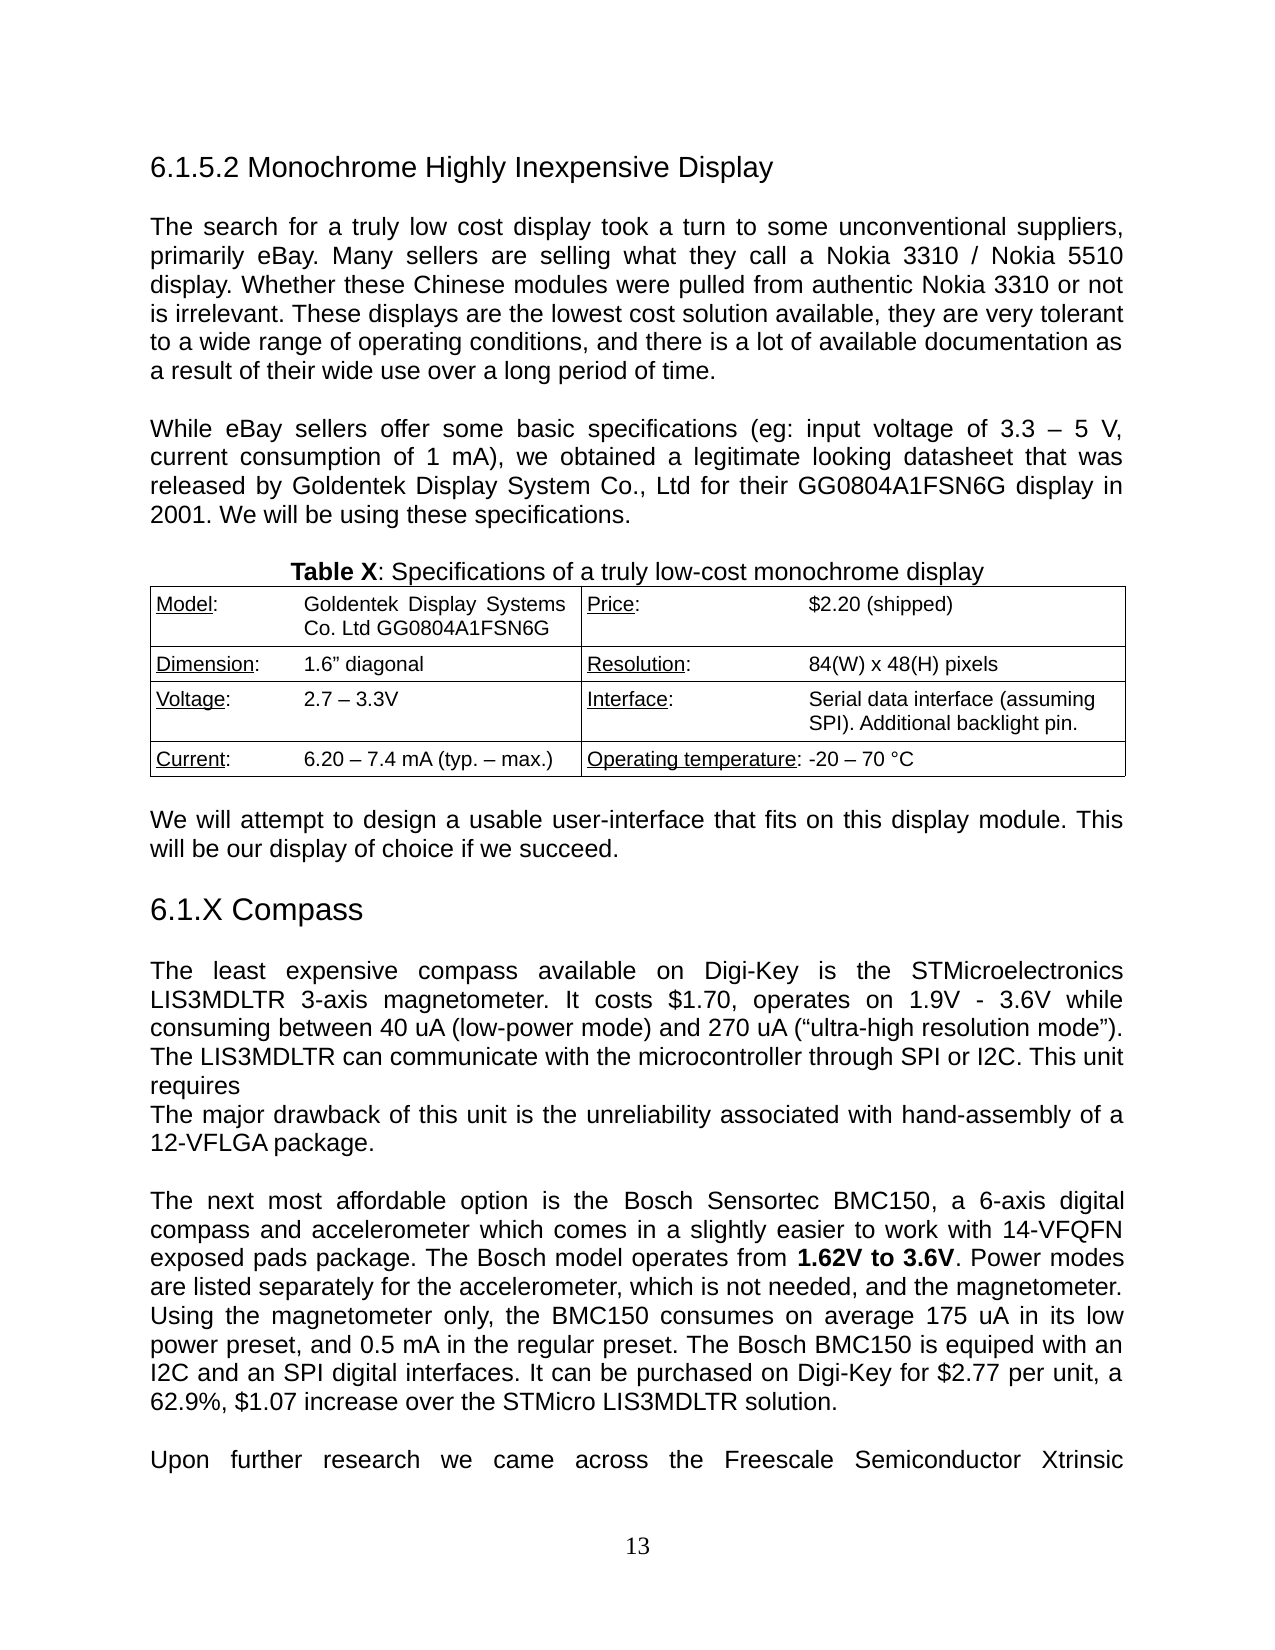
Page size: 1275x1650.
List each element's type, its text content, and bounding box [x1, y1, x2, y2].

table_cell Voltage: 2.7 – 3.3V [151, 682, 581, 741]
table_cell Resolution: 84(W) x 48(H) pixels [582, 647, 1125, 681]
text The next most affordable option is the Bosch Sensortec BMC150, a 6-axis digital compass and accelerometer which comes in a slightly easier to work with 14-VFQFN exposed pads package. The Bosch model operates from 1.62V to 3.6V. Power modes are listed separately for the accelerometer, which is not needed, and the magnetometer. Using the magnetometer only, the BMC150 consumes on average 175 uA in its low power preset, and 0.5 mA in the regular preset. The Bosch BMC150 is equiped with an I2C and an SPI digital interfaces. It can be purchased on Digi-Key for $2.77 per unit, a 62.9%, $1.07 increase over the STMicro LIS3MDLTR solution. [150, 1186, 1125, 1416]
text The least expensive compass available on Digi-Key is the STMicroelectronics LIS3MDLTR 3-axis magnetometer. It costs $1.70, operates on 1.9V - 3.6V while consuming between 40 uA (low-power mode) and 270 uA (“ultra-high resolution mode”). The LIS3MDLTR can communicate with the microcontroller through SPI or I2C. This unit requires [150, 956, 1125, 1099]
text While eBay sellers offer some basic specifications (eg: input voltage of 3.3 – 5 V, current consumption of 1 mA), we obtained a legitimate looking datasheet that was released by Goldentek Display System Co., Ltd for their GG0804A1FSN6G display in 2001. We will be using these specifications. [150, 413, 1125, 528]
text 6.1.X Compass [150, 891, 1125, 927]
table_header Price: $2.20 (shipped) [582, 587, 1125, 646]
table_cell Current: 6.20 – 7.4 mA (typ. – max.) [151, 742, 581, 776]
table_cell Interface: Serial data interface (assuming SPI). Additional backlight pin. [582, 682, 1125, 741]
text The search for a truly low cost display took a turn to some unconventional suppliers, primarily eBay. Many sellers are selling what they call a Nokia 3310 / Nokia 5510 display. Whether these Chinese modules were pulled from authentic Nokia 3310 or not is irrelevant. These displays are the lowest cost solution available, they are very tolerant to a wide range of operating conditions, and there is a lot of available documentation as a result of their wide use over a long period of time. [150, 212, 1125, 385]
text 6.1.5.2 Monochrome Highly Inexpensive Display [150, 150, 1125, 183]
table_header Model: Goldentek Display Systems Co. Ltd GG0804A1FSN6G [151, 587, 581, 646]
text Table X: Specifications of a truly low-cost monochrome display [150, 557, 1125, 586]
table_cell Operating temperature: -20 – 70 °C [582, 742, 1125, 776]
text We will attempt to design a usable user-interface that fits on this display module. This will be our display of choice if we succeed. [150, 805, 1125, 862]
table_cell Dimension: 1.6” diagonal [151, 647, 581, 681]
text Upon further research we came across the Freescale Semiconductor Xtrinsic [150, 1444, 1125, 1473]
text The major drawback of this unit is the unreliability associated with hand-assembly of a 12-VFLGA package. [150, 1099, 1125, 1157]
